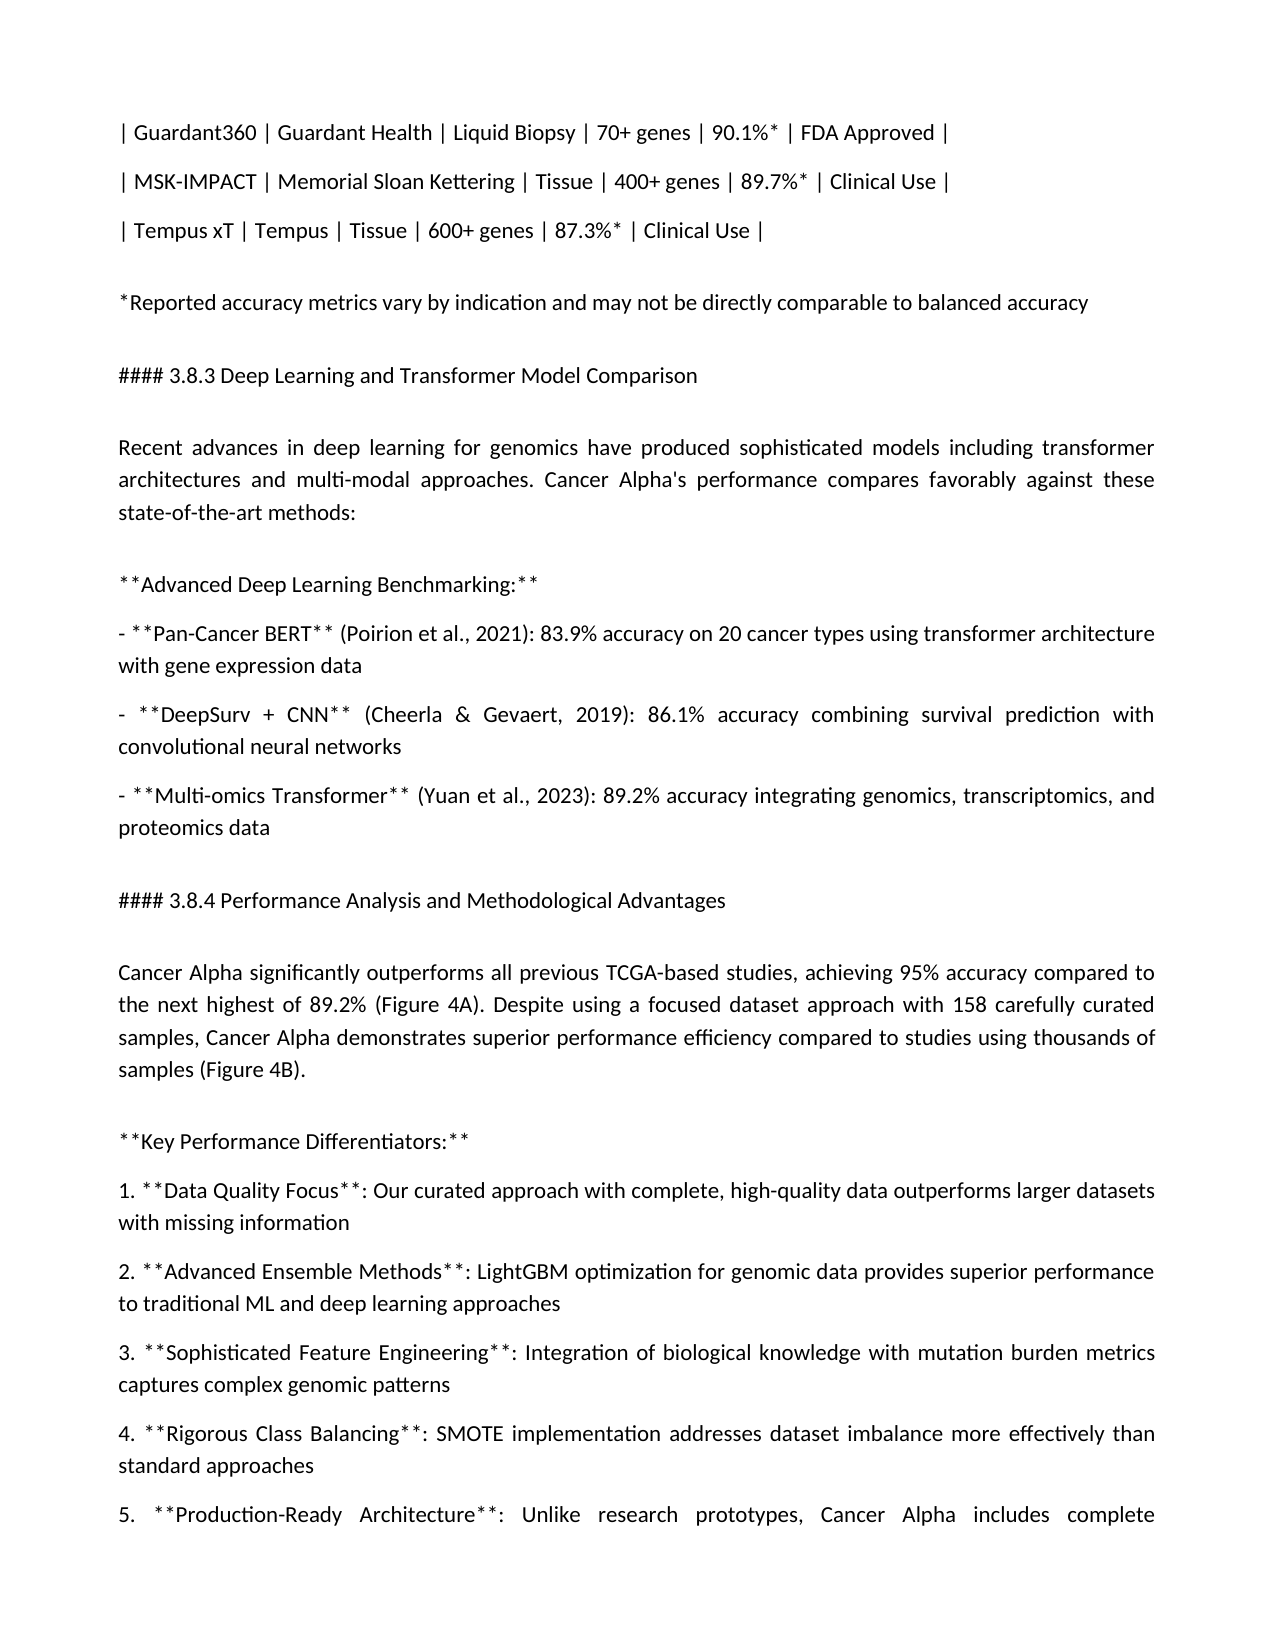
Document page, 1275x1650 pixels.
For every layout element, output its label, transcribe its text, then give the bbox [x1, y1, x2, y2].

text - **Multi-omics Transformer** (Yuan et al., 2023): 89.2% accuracy integrating genomics, transcriptomics, and proteomics data [118, 781, 1157, 841]
text - **Pan-Cancer BERT** (Poirion et al., 2021): 83.9% accuracy on 20 cancer types using transformer architecture with gene expression data [118, 619, 1157, 679]
text | Tempus xT | Tempus | Tissue | 600+ genes | 87.3%* | Clinical Use | [118, 216, 1157, 244]
text - **DeepSurv + CNN** (Cheerla & Gevaert, 2019): 86.1% accuracy combining survival prediction with convolutional neural networks [118, 700, 1157, 760]
text 4. **Rigorous Class Balancing**: SMOTE implementation addresses dataset imbalance more effectively than standard approaches [118, 1419, 1157, 1479]
text #### 3.8.3 Deep Learning and Transformer Model Comparison [118, 361, 1157, 389]
text 1. **Data Quality Focus**: Our curated approach with complete, high-quality data outperforms larger datasets with missing information [118, 1176, 1157, 1236]
text Recent advances in deep learning for genomics have produced sophisticated models including transformer architectures and multi-modal approaches. Cancer Alpha's performance compares favorably against these state-of-the-art methods: [118, 433, 1157, 526]
text | MSK-IMPACT | Memorial Sloan Kettering | Tissue | 400+ genes | 89.7%* | Clinical Use | [118, 167, 1157, 195]
text Cancer Alpha significantly outperforms all previous TCGA-based studies, achieving 95% accuracy compared to the next highest of 89.2% (Figure 4A). Despite using a focused dataset approach with 158 carefully curated samples, Cancer Alpha demonstrates superior performance efficiency compared to studies using thousands of samples (Figure 4B). [118, 958, 1157, 1083]
text 2. **Advanced Ensemble Methods**: LightGBM optimization for genomic data provides superior performance to traditional ML and deep learning approaches [118, 1257, 1157, 1317]
text **Key Performance Differentiators:** [118, 1127, 1157, 1155]
text | Guardant360 | Guardant Health | Liquid Biopsy | 70+ genes | 90.1%* | FDA Approved | [118, 118, 1157, 146]
text #### 3.8.4 Performance Analysis and Methodological Advantages [118, 886, 1157, 914]
text 3. **Sophisticated Feature Engineering**: Integration of biological knowledge with mutation burden metrics captures complex genomic patterns [118, 1338, 1157, 1398]
text **Advanced Deep Learning Benchmarking:** [118, 570, 1157, 598]
text *Reported accuracy metrics vary by indication and may not be directly comparable to balanced accuracy [118, 288, 1157, 316]
text 5. **Production-Ready Architecture**: Unlike research prototypes, Cancer Alpha includes complete [118, 1500, 1157, 1528]
